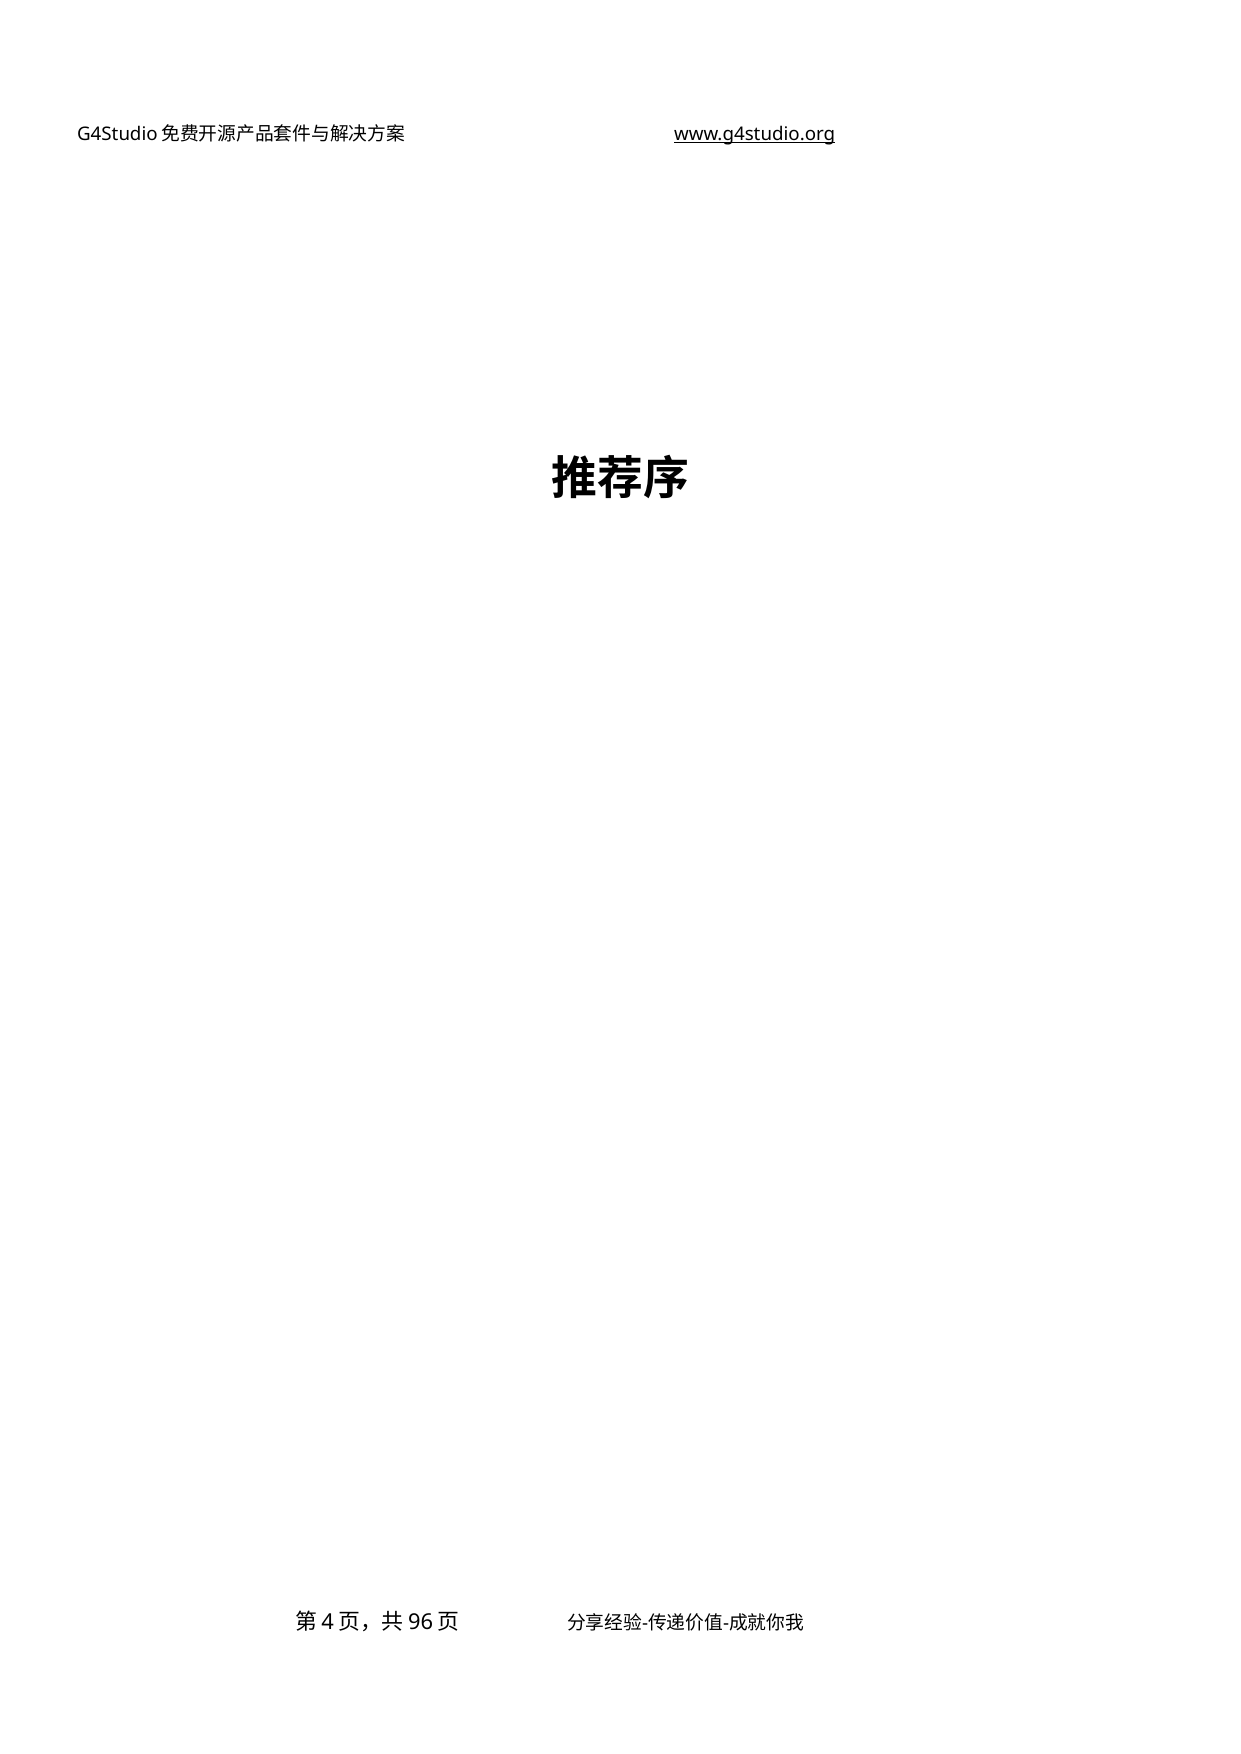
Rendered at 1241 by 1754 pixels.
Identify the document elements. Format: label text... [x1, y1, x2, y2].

subtitle 推荐序 [77, 441, 1163, 508]
text 经过近4年的研发历程，自2010年12月8日发布了里程碑意义的开源免费系统集成与行业应用快速开发平台(G4Studio)V1.0版本以来，它凭借着厚道的开源作风、华丽的UI体验、成熟稳定的基础架构、强劲的发展势头随即受到开源社区和开发者的广泛关注和好评。 从本书中，读者将能领略到集多年技术积累和创新于一身的G4Studoi是如何刻画、架构、实施一个企业应用系统的。 本书共十三章。从不同视角和层面对基于平台的开发、集成、应用部署进行了全面的讲解并对平台体系架构做了深入浅出的介绍和分析。 第一章：概述。主要描述当今中小软件企业应用软件开发、实施面临的问题和挑战。解决这些问题是G4Studio的动机和目标，也是平台发展的动力。该章还全面介绍了G4Studio平台的价值观、技术体系架构、关键特性概览以及G4Studio平台的发展愿景蓝图。 第二章：系统管理及权限参考模型。本章重点介绍G4Studio平台提供的权限参考模型和实现。包括资源管理、组织机构管理、角色管理与授权、人员管理与授权、UI元素托管、UI元素角色授权、UI元素人员授权；除此之外，还介绍了基础数据维护、请求跟踪、JDBC监控、服务监控、会话监控、服务器运行状态监控等系统管理功能。 第三章：通用业务参考实现。本章介绍GStudio平台针对行业应用系统抽取的一些通用业务功能模块的实现，包括：Portlet门户、新闻发布、站内短信等功能模块。 第四章：基础类库。本章介绍了支撑G4Studio平台上层建筑的底层基础类库，包括G4核心数据结构、模板引擎、JSON处理器、XML处理器、Properties处理器、序列号发生器、常用工具类库等。并给出了一些关键API使用范例。 第五章：平台辅助开发插件。本章介绍了与Eclipse IDE无缝集成的G4Studio平台辅助开发插件。包括新建工程向导、基于可定制模板的向导式代码生成、UI辅助设计、G4Server集成、工作流流程设计器等辅助开发功能。 第六章：服务器端开发。本章重点介绍了G4Studio平台对各种企业核心计算任务诸如数据源、持久化、事务、缓存、调度、安全、审计、工作流等提供的支持和解决方案。 第七章：富浏览器端开发。本章介绍了G4Studio平台以浏览器作为富客户端界面展示层使用到的一些技术和开发方法。详细讲解了ExtJS UI库，G4UI自定义JSP标签库和其它诸如报表、图表、Applet、Active控件等界面展示层开发技术。 第八章：门户网站配置与开发。G4Studio平台不但提供了行业应用系统的开发而且也对传统的Web门户网站提供了支持。本章专门介绍了如何使用G4Studio平台封装建站组件和预设网站模块快速的配置和开发出一个传统Web门户网站。 第九章：富桌面客户端开发。本章介绍了G4Studio平台客户端双兼容架构的另外一种界面展示技术：基于SWT/JFace图形库和EclipseRCP机制的富桌面客户端的相关技术原理和开发方法。 第十章：标准范例系统解读。平台提供了丰富的实例，通过这些例子，大家可以快速的上手开发和应用，同时也是日常开发中最好的参考和学习的资源。 第十一章：综合案例实战。本章以一个药店零售管理信息系统作为一个虚拟的应用场景。演示了如何使用G4Studio平台进行建模、开发和部署以及运维监控的完整过程。 第十二章：相关专题报告。本章以离散的专题形式对G4Studio平台研发过程中的一些核心关键技术课题以及JavaEE生态圈的各种高级话题进行讨论和分享。旨在帮助大家更深入的了解G4Studio平台系统架构以及更好的更优雅的将其应用在各种复杂的JavaEE企业计算环境中。 本书最后的附录中给出了一些非常实用的文档。其中包括：系统规划建议及编码规范、常见问答(FAQ)、日常开发手记等。 本书面向的主要读者是广大的G4Studio平台用户群以及企业应用系统架构师、CIO、CTO、软件开发相关技术人员。当然，本书对计算机科学与技术相关专业的同学以及计算机软件技术爱好者也有一定帮助和参考价值，因为本书包含了理论与实践的完美结合。 G4Studio是一个生命力及其旺盛的平台，在广大用户群的支持和帮助下在不断的成长和完善。随着平台的改进和新版本的发布，本书内容也会随之调整。您可以通过如下的《G4Studio技术白皮书》下载/更新永久有效中转链接来获取本书的实时最新版本。(点此更新) 由于作者时间精力以及水平有限，书中内容和观点错漏之处在所难免，恳请读者见谅。如果您对本书或G4Studio平台有什么意见和建议请到本书互动交流贴跟帖留言，我将第一时间和大家在线交流与解答。(点此访问本书互动交流贴) [77, 175, 1163, 260]
